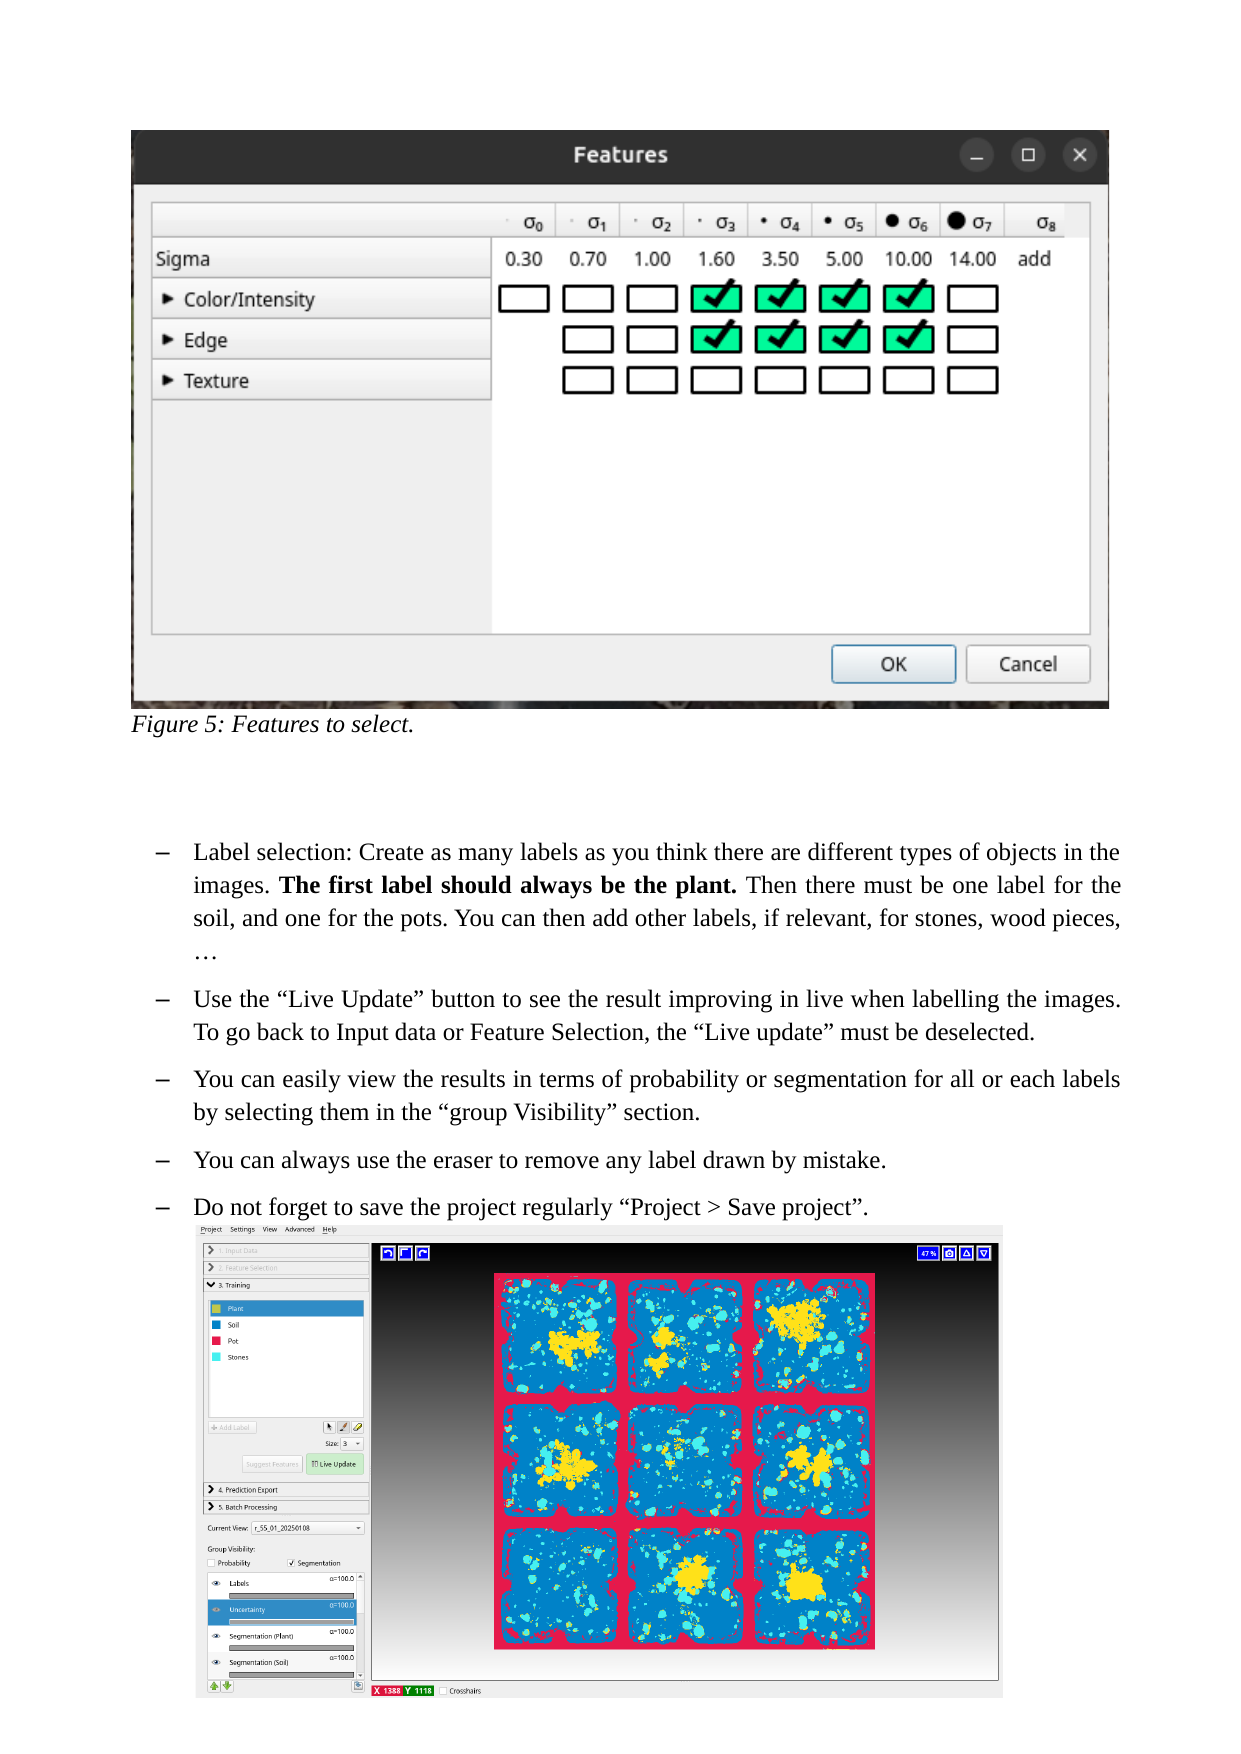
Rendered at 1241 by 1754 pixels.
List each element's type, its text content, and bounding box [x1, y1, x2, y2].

text Figure 5: Features to select. [131, 709, 1109, 737]
list You can easily view the results in terms of probability or segmentation for all or each labels by selecting them in the “group Visibility” section. [156, 1064, 1122, 1126]
picture [195, 1225, 1003, 1698]
list Use the “Live Update” button to see the result improving in live when labelling the images. To go back to Input data or Feature Selection, the “Live update” must be deselected. [156, 984, 1122, 1045]
list Do not forget to save the project regularly “Project > Save project”. [156, 1192, 1122, 1221]
picture [131, 130, 1110, 709]
list You can always use the eraser to remove any label drawn by mistake. [156, 1145, 1122, 1174]
list Label selection: Create as many labels as you think there are different types of objects in the images. The first label should always be the plant. Then there must be one label for the soil, and one for the pots. You can then add other labels, if relevant, for stones, wood pieces,… [156, 837, 1122, 965]
